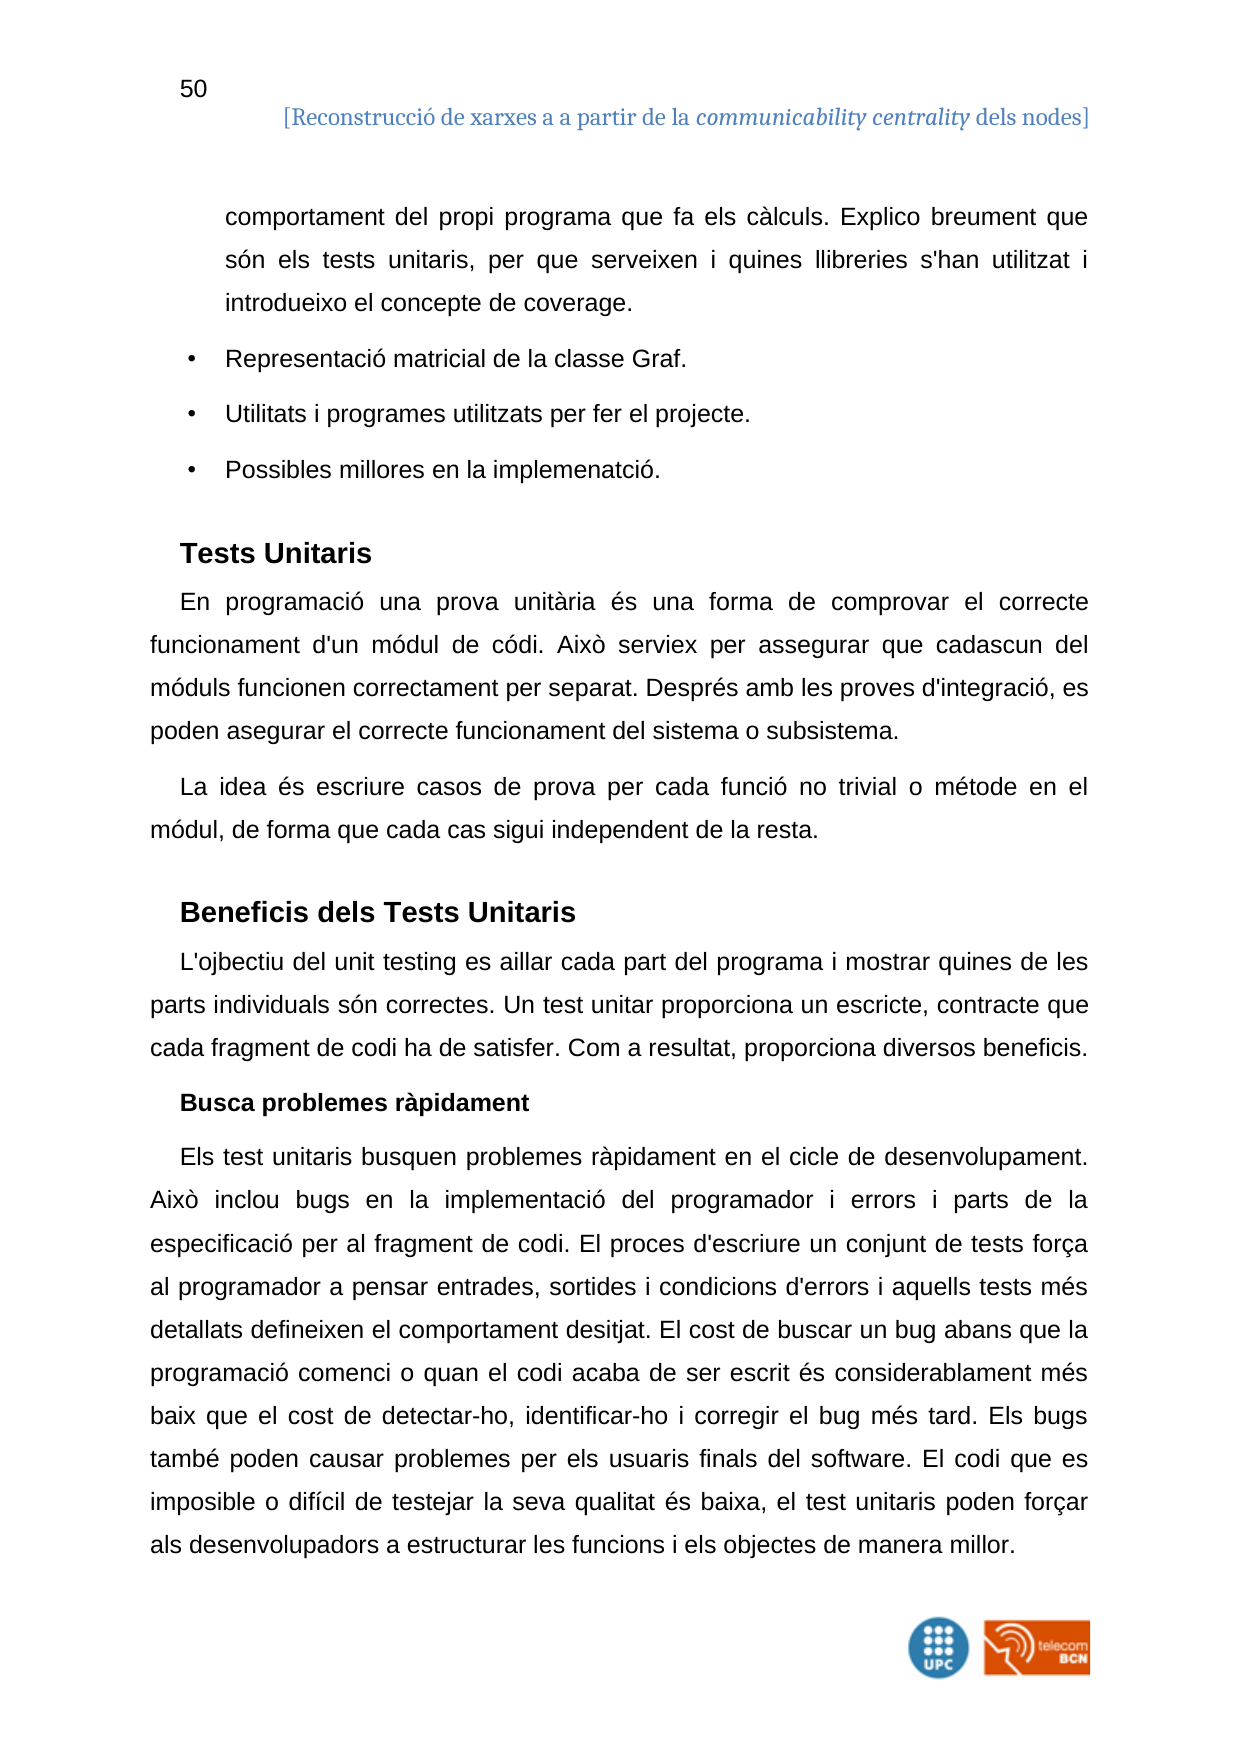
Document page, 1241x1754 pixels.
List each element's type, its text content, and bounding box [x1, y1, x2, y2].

list Possibles millores en la implemenatció. [187, 455, 1090, 484]
text Els test unitaris busquen problemes ràpidament en el cicle de desenvolupament. Això inclou bugs en la implementació del programador i errors i parts de la especificació per al fragment de codi. El proces d'escriure un conjunt de tests força al programador a pensar entrades, sortides i condicions d'errors i aquells tests més detallats defineixen el comportament desitjat. El cost de buscar un bug abans que la programació comenci o quan el codi acaba de ser escrit és considerablament més baix que el cost de detectar-ho, identificar-ho i corregir el bug més tard. Els bugs també poden causar problemes per els usuaris finals del software. El codi que es imposible o difícil de testejar la seva qualitat és baixa, el test unitaris poden forçar als desenvolupadors a estructurar les funcions i els objectes de manera millor. [150, 1142, 1090, 1559]
text Busca problemes ràpidament [150, 1088, 1090, 1117]
text En programació una prova unitària és una forma de comprovar el correcte funcionament d'un módul de códi. Això serviex per assegurar que cadascun del móduls funcionen correctament per separat. Després amb les proves d'integració, es poden asegurar el correcte funcionament del sistema o subsistema. [150, 587, 1090, 745]
list Utilitats i programes utilitzats per fer el projecte. [187, 399, 1090, 428]
list comportament del propi programa que fa els càlculs. Explico breument que són els tests unitaris, per que serveixen i quines llibreries s'han utilitzat i introdueixo el concepte de coverage. [187, 202, 1090, 317]
text L'ojbectiu del unit testing es aillar cada part del programa i mostrar quines de les parts individuals són correctes. Un test unitar proporciona un escricte, contracte que cada fragment de codi ha de satisfer. Com a resultat, proporciona diversos beneficis. [150, 947, 1090, 1062]
list Representació matricial de la classe Graf. [187, 343, 1090, 372]
subtitle Beneficis dels Tests Unitaris [150, 896, 1090, 929]
text La idea és escriure casos de prova per cada funció no trivial o métode en el módul, de forma que cada cas sigui independent de la resta. [150, 772, 1090, 844]
subtitle Tests Unitaris [150, 536, 1090, 569]
picture [904, 1614, 1091, 1681]
